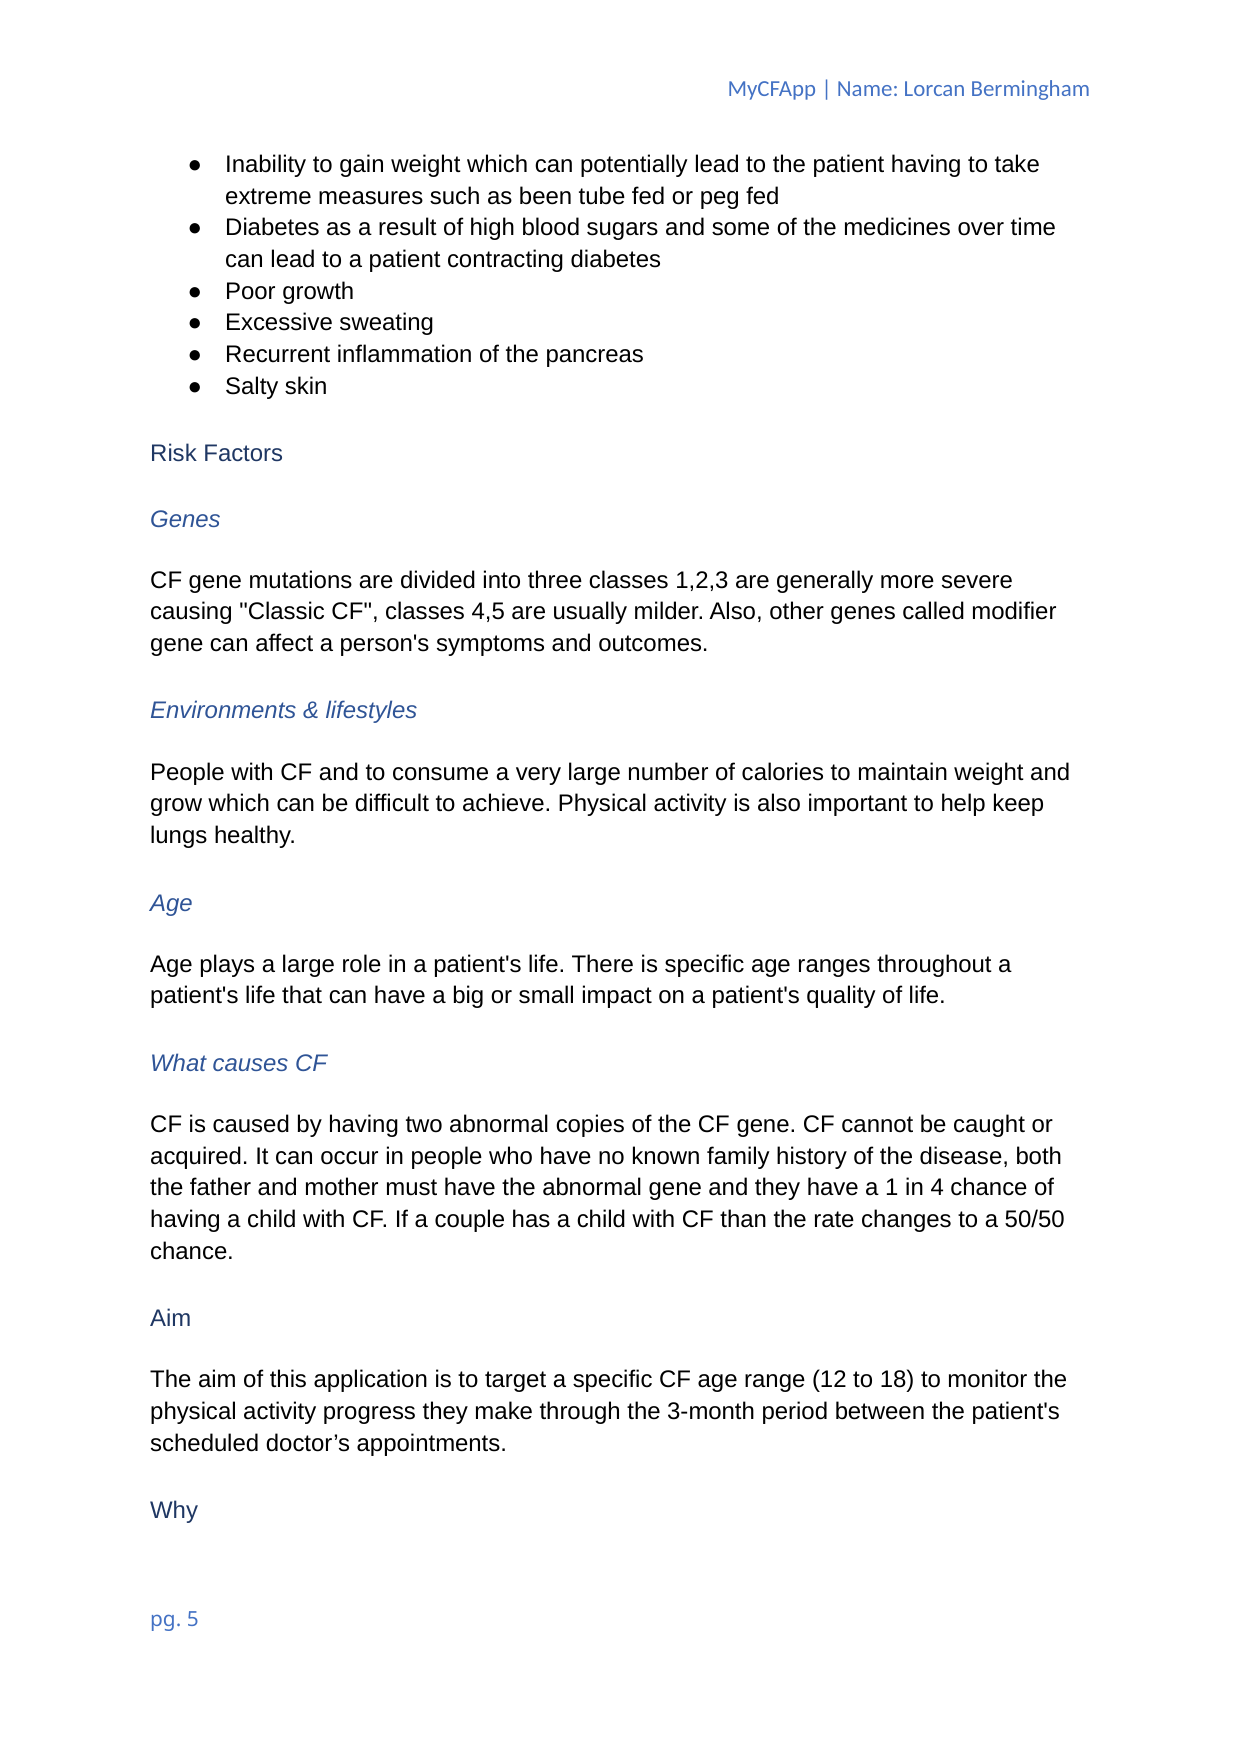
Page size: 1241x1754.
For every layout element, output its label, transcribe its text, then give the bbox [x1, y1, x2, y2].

list Excessive sweating [187, 308, 1090, 336]
subtitle Genes [150, 504, 1090, 532]
subtitle Age [150, 888, 1090, 916]
text CF gene mutations are divided into three classes 1,2,3 are generally more severe causing "Classic CF", classes 4,5 are usually milder. Also, other genes called modifier gene can affect a person's symptoms and outcomes. [150, 566, 1090, 657]
subtitle Risk Factors [150, 439, 1090, 467]
text People with CF and to consume a very large number of calories to maintain weight and grow which can be difficult to achieve. Physical activity is also important to help keep lungs healthy. [150, 758, 1090, 848]
subtitle Environments & lifestyles [150, 696, 1090, 724]
subtitle Aim [150, 1304, 1090, 1332]
subtitle What causes CF [150, 1049, 1090, 1076]
list Diabetes as a result of high blood sugars and some of the medicines over time can lead to a patient contracting diabetes [187, 213, 1090, 273]
list Poor growth [187, 277, 1090, 304]
text The aim of this application is to target a specific CF age range (12 to 18) to monitor the physical activity progress they make through the 3-month period between the patient's scheduled doctor’s appointments. [150, 1365, 1090, 1456]
list Salty skin [187, 372, 1090, 399]
text CF is caused by having two abnormal copies of the CF gene. CF cannot be caught or acquired. It can occur in people who have no known family history of the disease, both the father and mother must have the abnormal gene and they have a 1 in 4 chance of having a child with CF. If a couple has a child with CF than the rate changes to a 50/50 chance. [150, 1110, 1090, 1264]
list Inability to gain weight which can potentially lead to the patient having to take extreme measures such as been tube fed or peg fed [187, 150, 1090, 209]
subtitle Why [150, 1496, 1090, 1524]
list Recurrent inflammation of the pancreas [187, 340, 1090, 368]
text Age plays a large role in a patient's life. There is specific age ranges throughout a patient's life that can have a big or small impact on a patient's quality of life. [150, 949, 1090, 1009]
